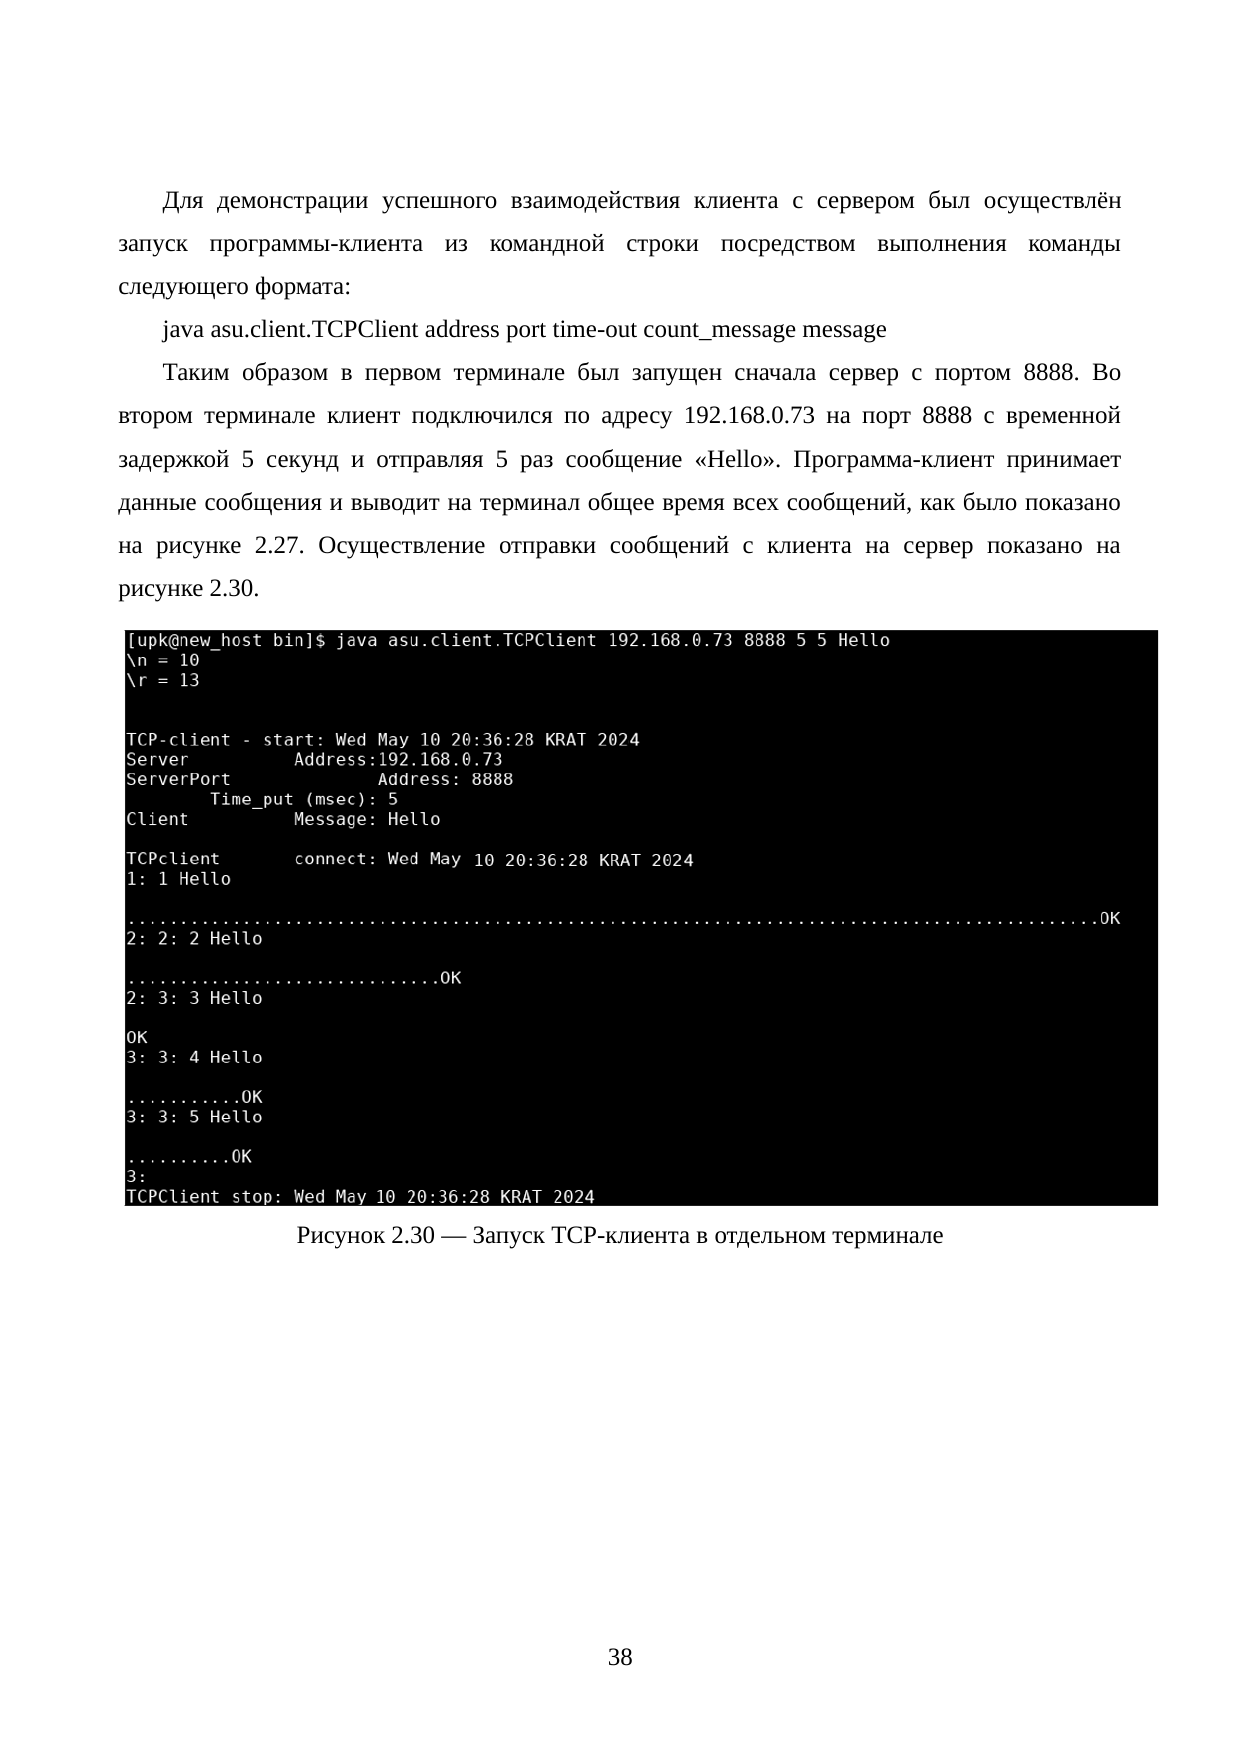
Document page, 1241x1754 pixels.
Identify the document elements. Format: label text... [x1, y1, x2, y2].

picture [124, 630, 1159, 1206]
text Рисунок 2.30 — Запуск TCP-клиента в отдельном терминале [118, 616, 1122, 1249]
text Для демонстрации успешного взаимодействия клиента с сервером был осуществлён запуск программы-клиента из командной строки посредством выполнения команды следующего формата: [118, 185, 1122, 300]
text java asu.client.TCPClient address port time-out count_message message [118, 314, 1122, 343]
text Таким образом в первом терминале был запущен сначала сервер с портом 8888. Во втором терминале клиент подключился по адресу 192.168.0.73 на порт 8888 с временной задержкой 5 секунд и отправляя 5 раз сообщение «Hello». Программа-клиент принимает данные сообщения и выводит на терминал общее время всех сообщений, как было показано на рисунке 2.27. Осуществление отправки сообщений с клиента на сервер показано на рисунке 2.30. [118, 357, 1122, 602]
